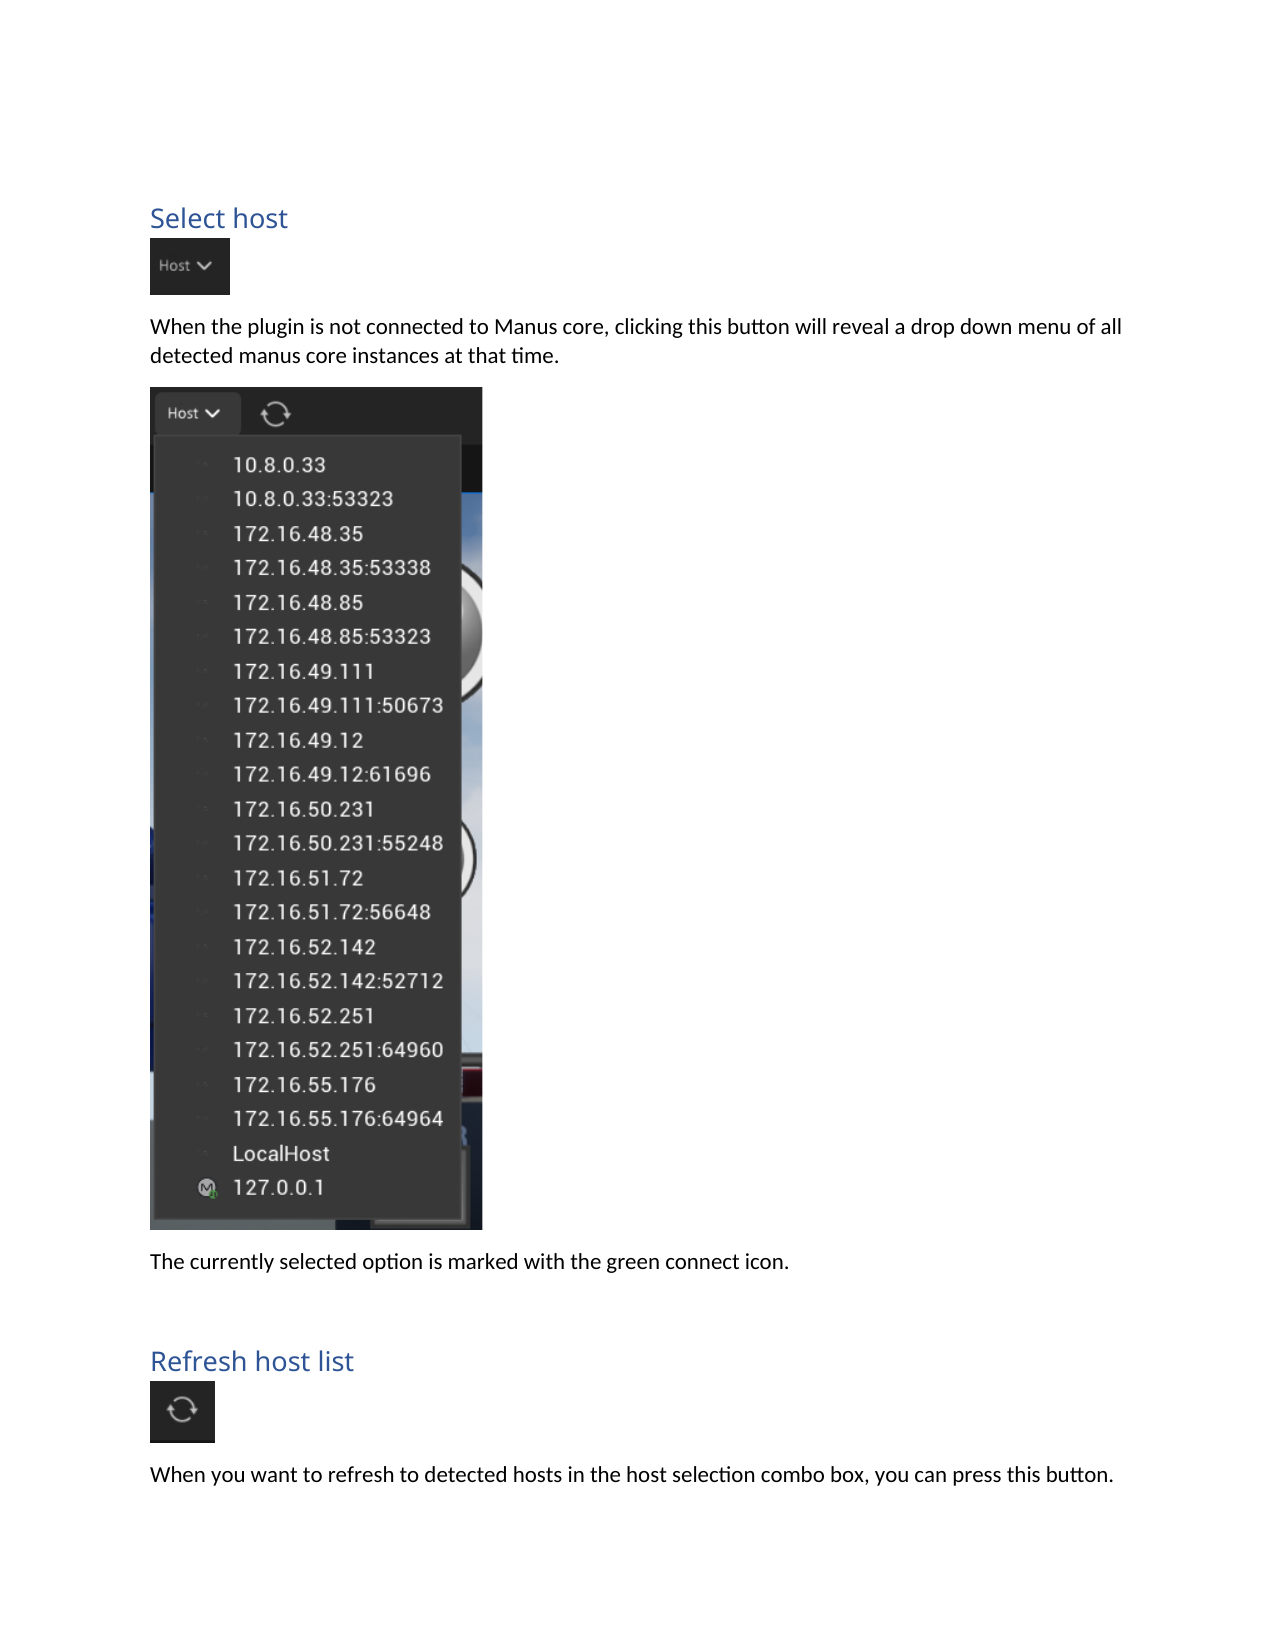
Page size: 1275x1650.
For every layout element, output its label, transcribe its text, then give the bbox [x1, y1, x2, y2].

text The currently selected option is marked with the green connect icon. [150, 1247, 1125, 1275]
subtitle Refresh host list [150, 1343, 1125, 1380]
text When the plugin is not connected to Manus core, clicking this button will reveal a drop down menu of all detected manus core instances at that time. [150, 312, 1125, 369]
text When you want to refresh to detected hosts in the host selection combo box, you can press this button. [150, 1460, 1125, 1488]
subtitle Select host [150, 200, 1125, 237]
